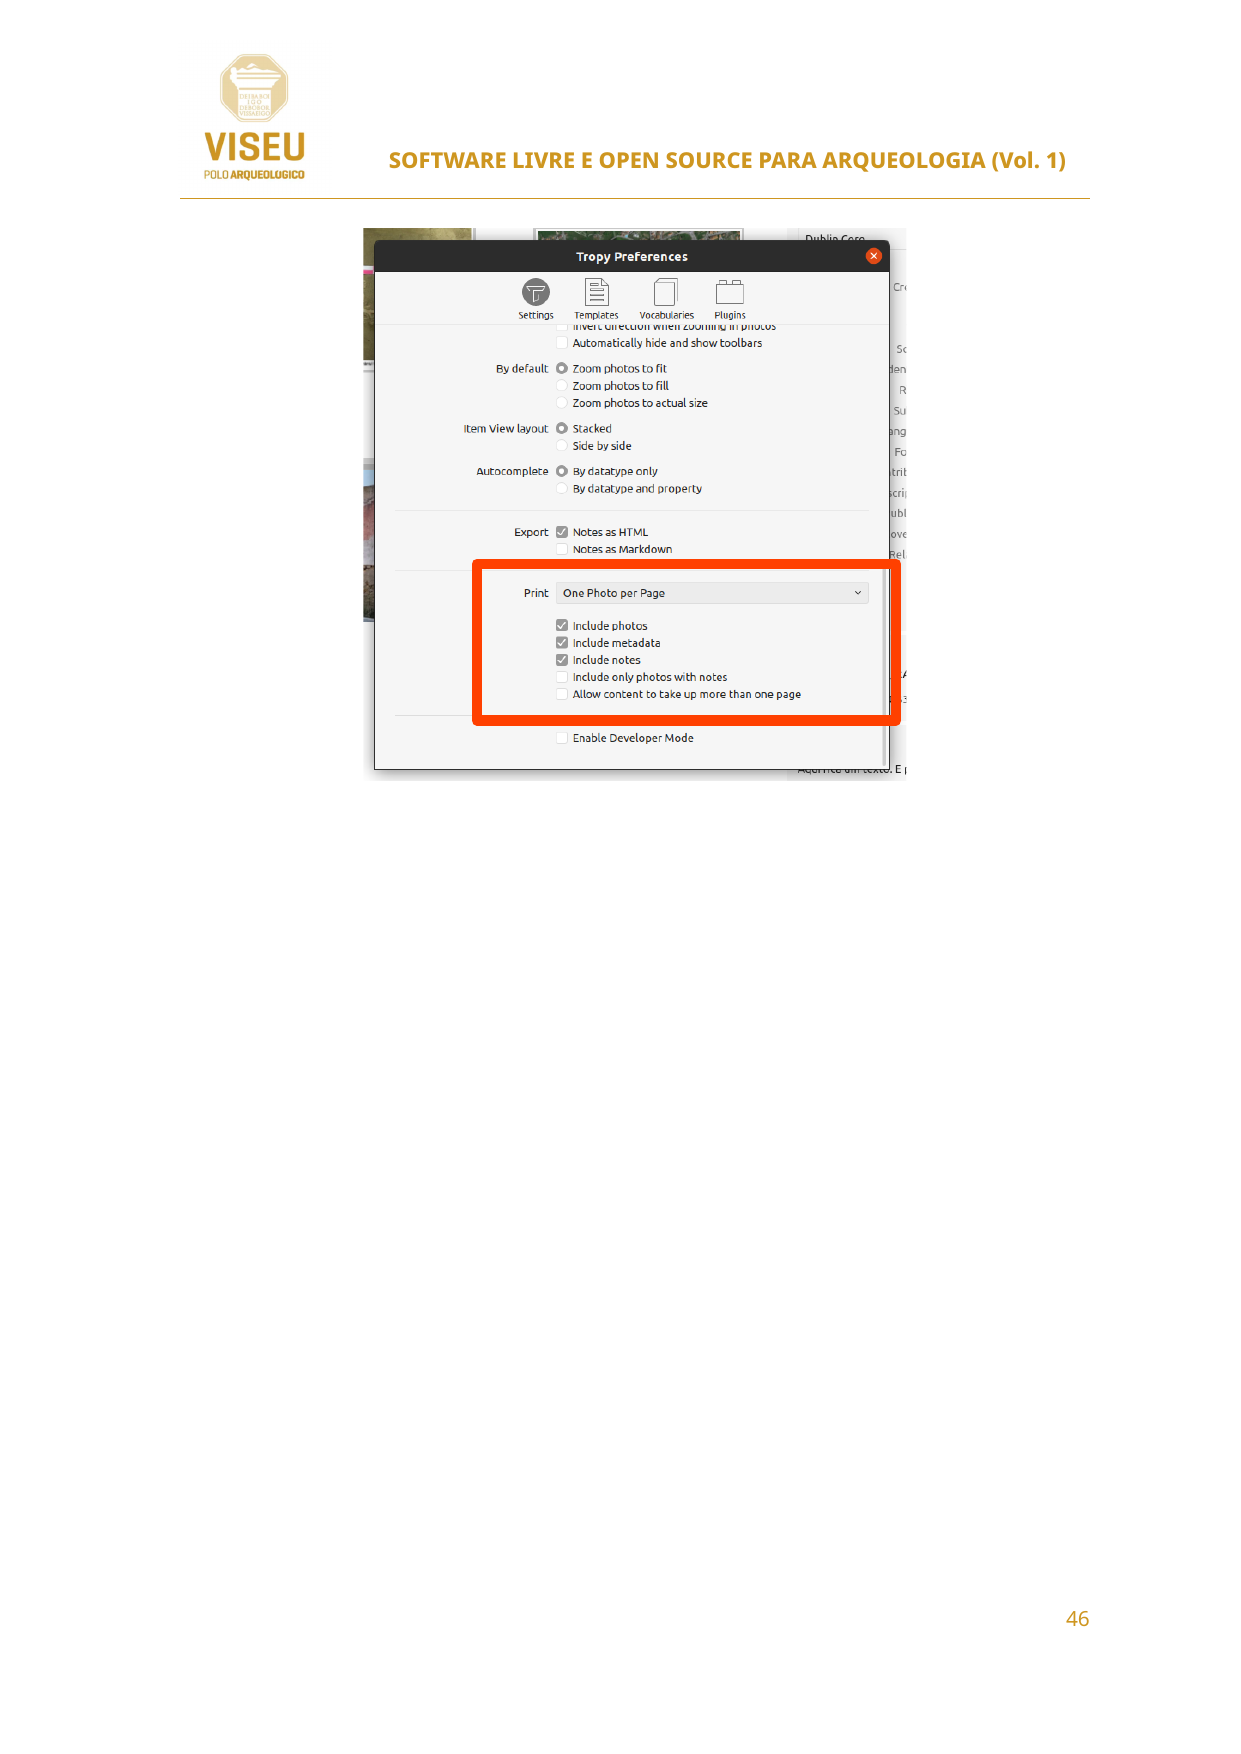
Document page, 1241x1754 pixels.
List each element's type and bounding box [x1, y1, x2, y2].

picture [363, 228, 907, 781]
